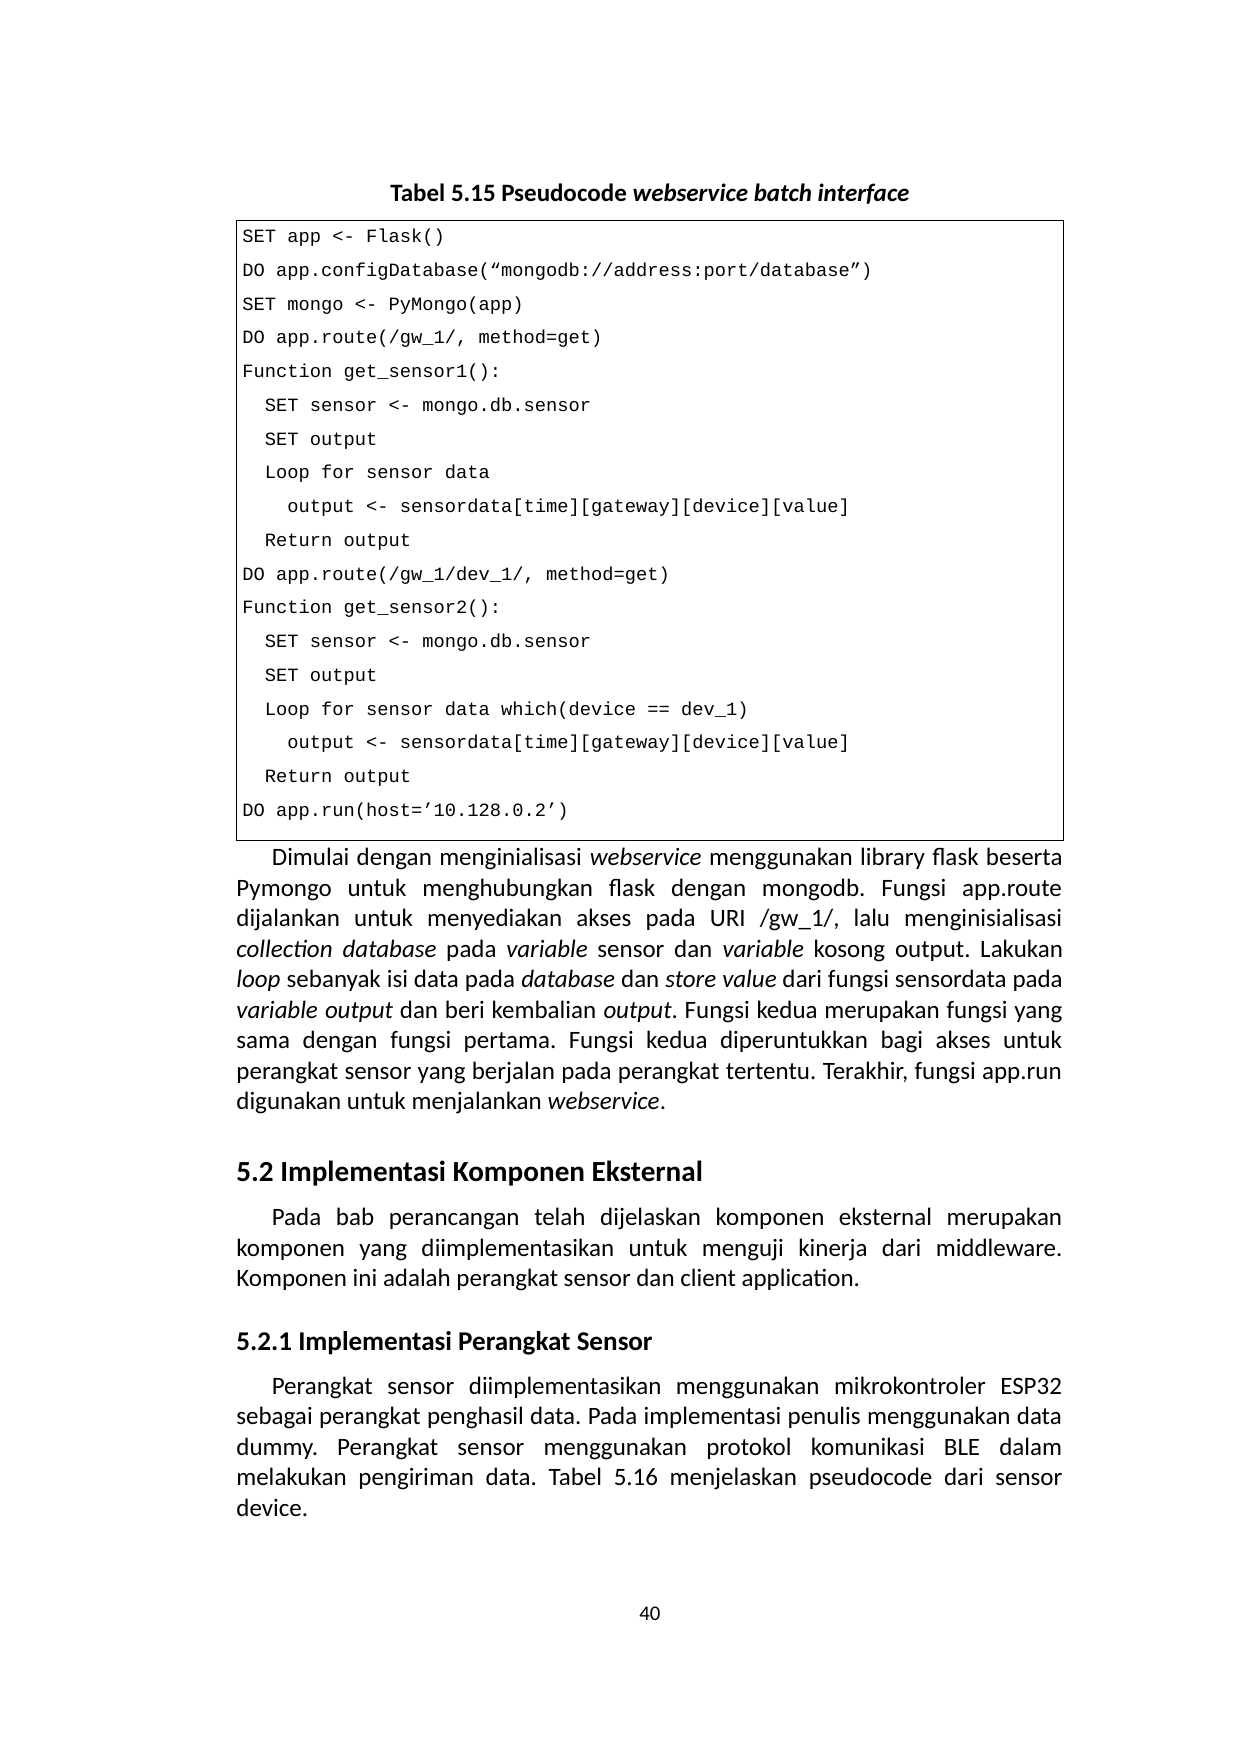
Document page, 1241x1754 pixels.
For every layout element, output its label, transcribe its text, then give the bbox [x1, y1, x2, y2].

text Dimulai dengan menginialisasi webservice menggunakan library flask beserta Pymongo untuk menghubungkan flask dengan mongodb. Fungsi app.route dijalankan untuk menyediakan akses pada URI /gw_1/, lalu menginisialisasi collection database pada variable sensor dan variable kosong output. Lakukan loop sebanyak isi data pada database dan store value dari fungsi sensordata pada variable output dan beri kembalian output. Fungsi kedua merupakan fungsi yang sama dengan fungsi pertama. Fungsi kedua diperuntukkan bagi akses untuk perangkat sensor yang berjalan pada perangkat tertentu. Terakhir, fungsi app.run digunakan untuk menjalankan webservice. [236, 841, 1063, 1116]
text Pada bab perancangan telah dijelaskan komponen eksternal merupakan komponen yang diimplementasikan untuk menguji kinerja dari middleware. Komponen ini adalah perangkat sensor dan client application. [236, 1202, 1063, 1293]
subtitle Implementasi Perangkat Sensor [236, 1324, 1063, 1357]
table_header SET app <- Flask() DO app.configDatabase(“mongodb://address:port/database”) SET mongo <- PyMongo(app) DO app.route(/gw_1/, method=get) Function get_sensor1(): SET sensor <- mongo.db.sensor SET output Loop for sensor data output <- sensordata[time][gateway][device][value] Return output DO app.route(/gw_1/dev_1/, method=get) Function get_sensor2(): SET sensor <- mongo.db.sensor SET output Loop for sensor data which(device == dev_1) output <- sensordata[time][gateway][device][value] Return output DO app.run(host=’10.128.0.2’) [237, 221, 1063, 840]
text Tabel ‎5.15 Pseudocode webservice batch interface [236, 177, 1063, 208]
text Perangkat sensor diimplementasikan menggunakan mikrokontroler ESP32 sebagai perangkat penghasil data. Pada implementasi penulis menggunakan data dummy. Perangkat sensor menggunakan protokol komunikasi BLE dalam melakukan pengiriman data. Tabel 5.16 menjelaskan pseudocode dari sensor device. [236, 1370, 1063, 1522]
subtitle Implementasi Komponen Eksternal [236, 1153, 1063, 1189]
